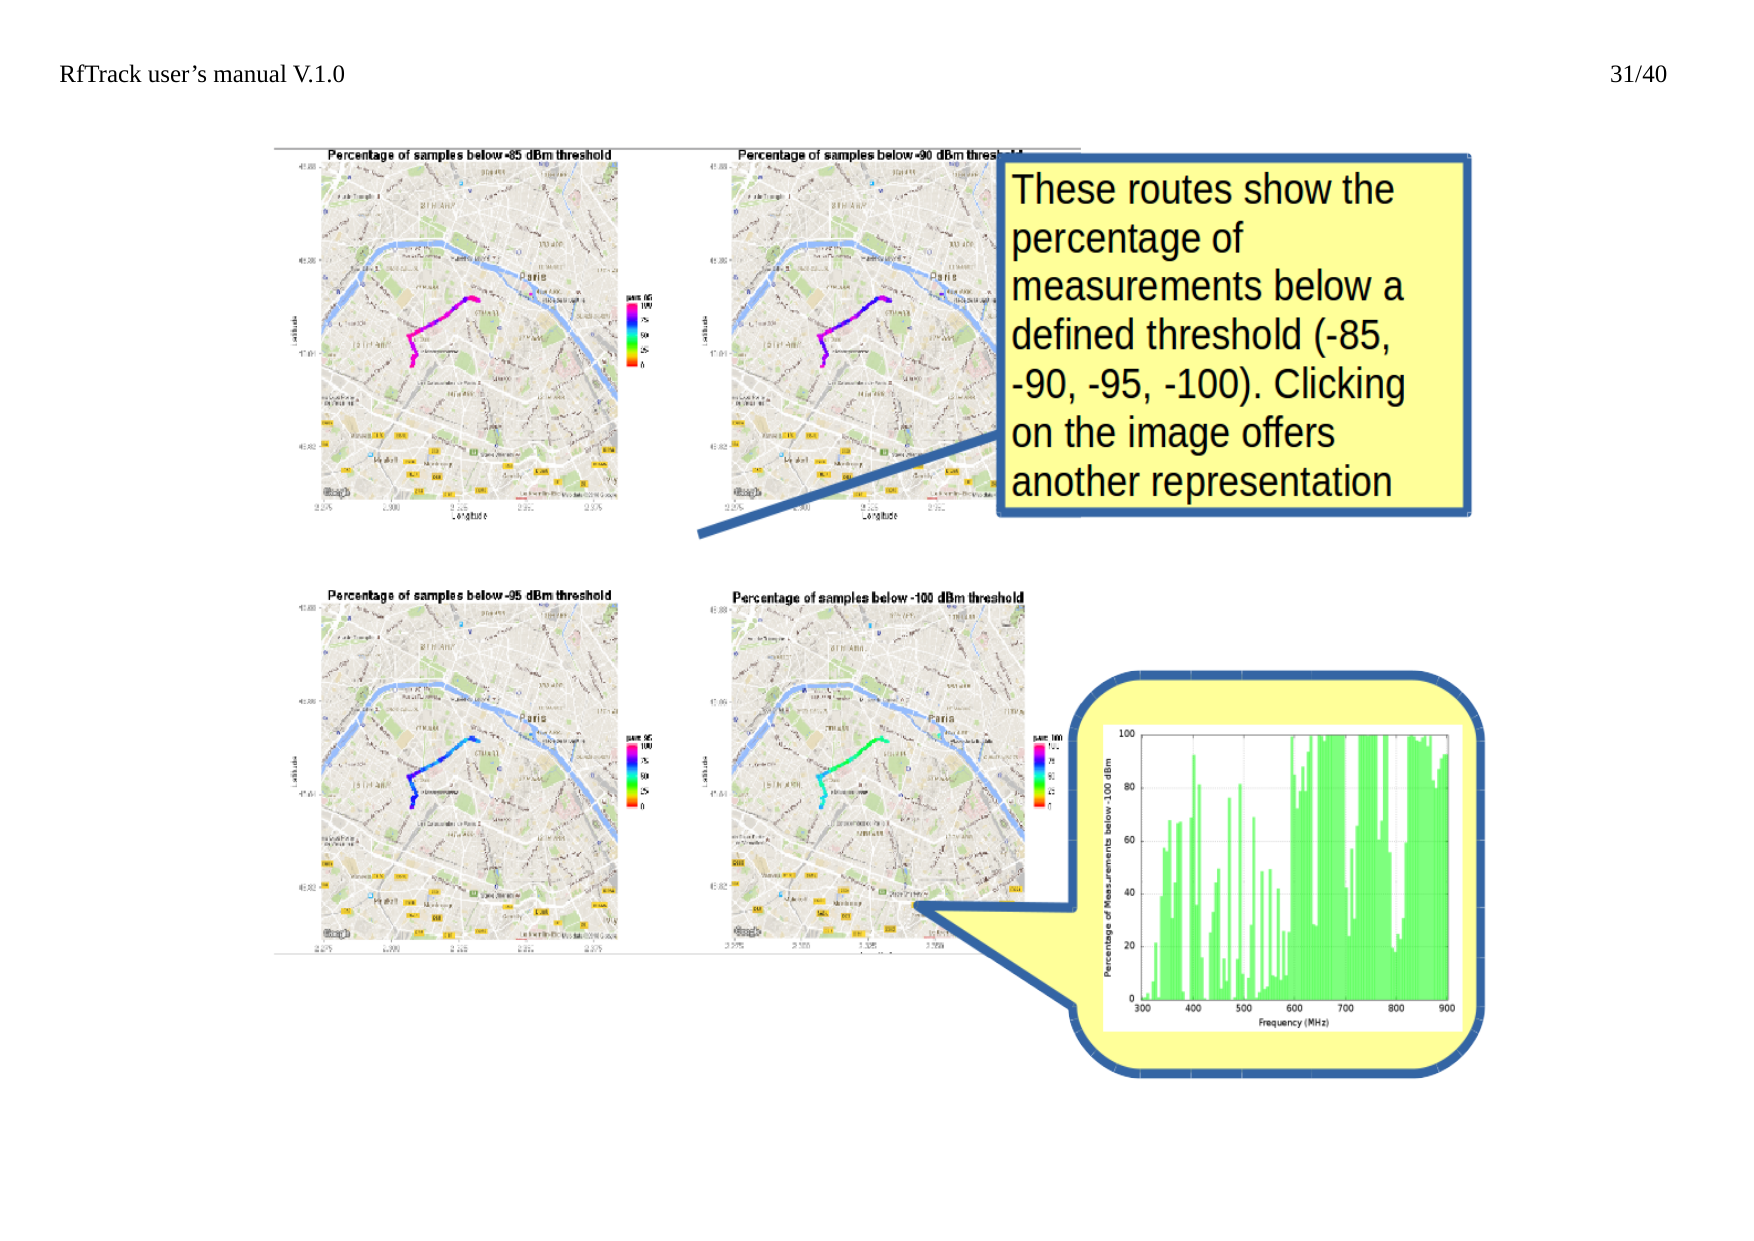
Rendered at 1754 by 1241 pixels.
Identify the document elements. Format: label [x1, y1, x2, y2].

picture [256, 117, 1498, 1088]
